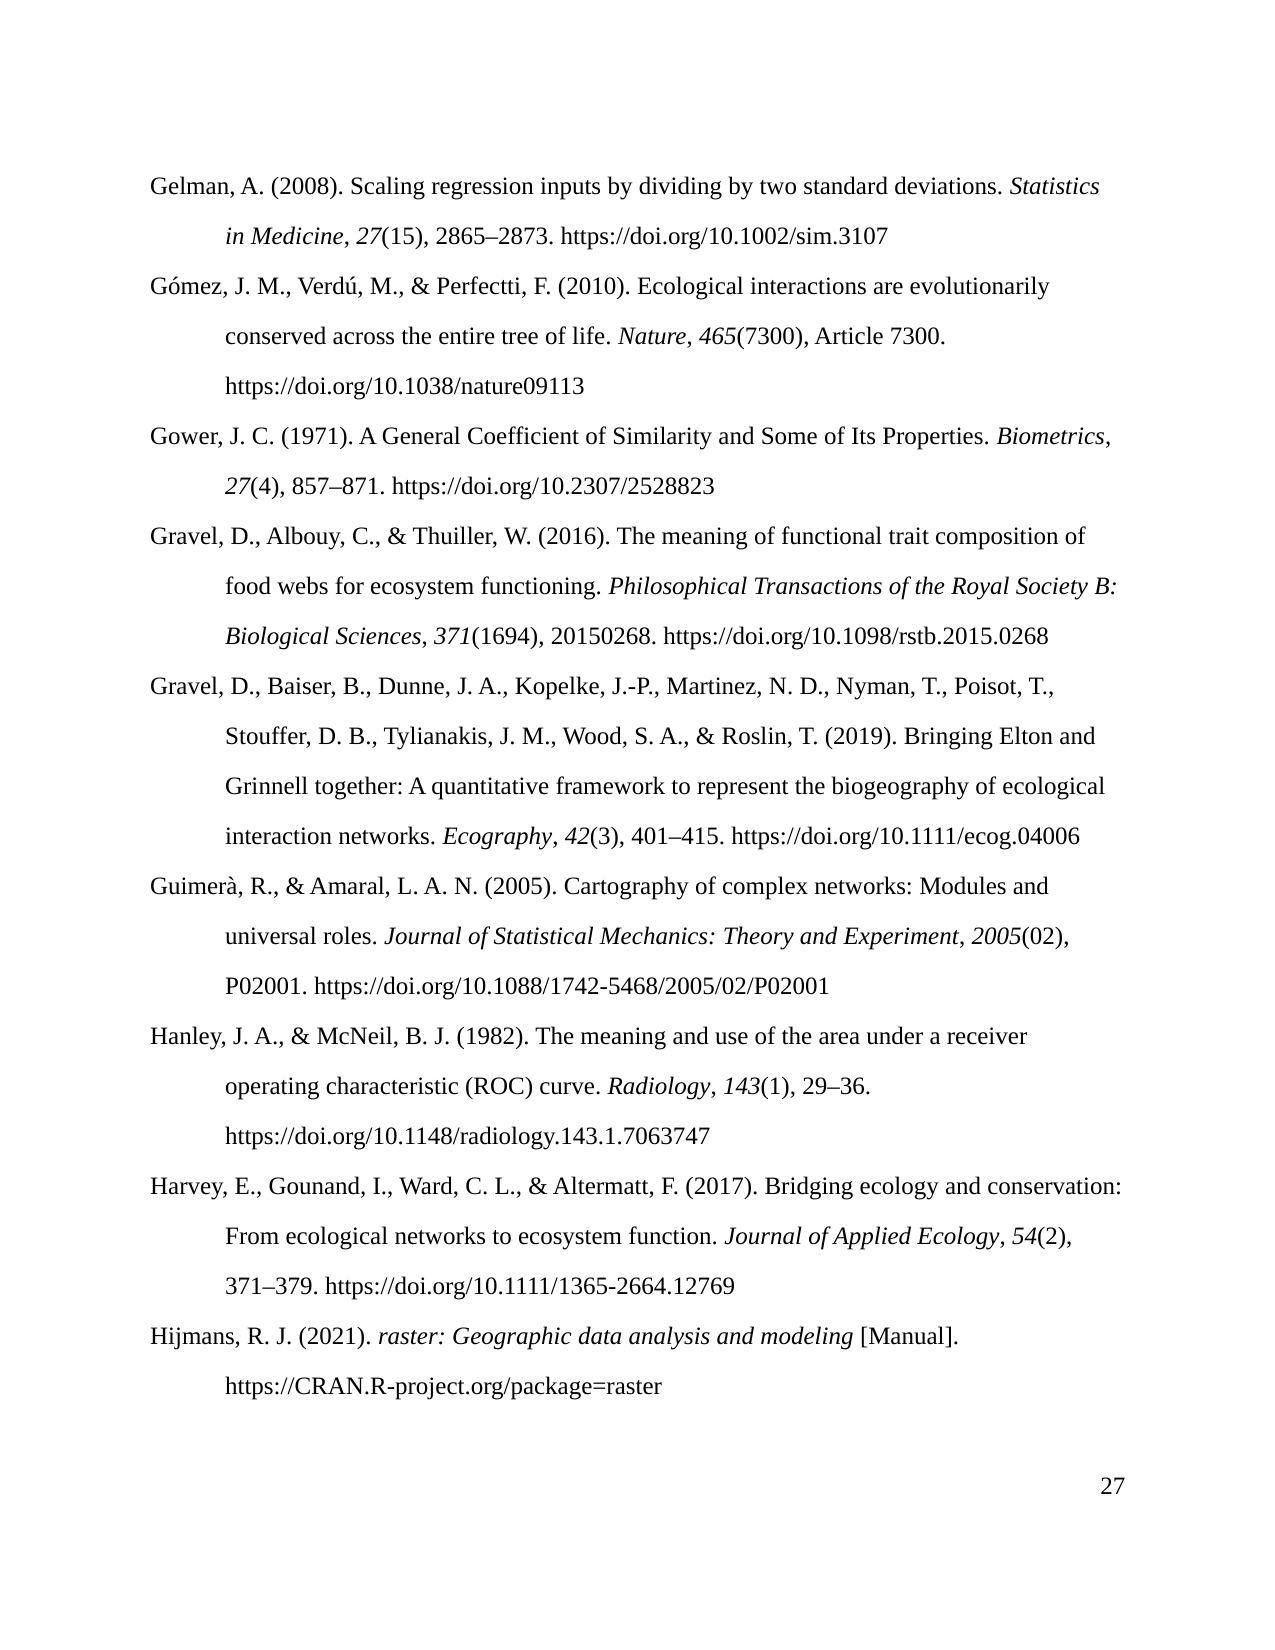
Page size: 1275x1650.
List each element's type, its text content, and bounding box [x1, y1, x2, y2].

text Hanley, J. A., & McNeil, B. J. (1982). The meaning and use of the area under a receiver operating characteristic (ROC) curve. Radiology, 143(1), 29–36. https://doi.org/10.1148/radiology.143.1.7063747 [150, 1000, 1125, 1150]
text Gower, J. C. (1971). A General Coefficient of Similarity and Some of Its Properties. Biometrics, 27(4), 857–871. https://doi.org/10.2307/2528823 [150, 400, 1125, 500]
text Guimerà, R., & Amaral, L. A. N. (2005). Cartography of complex networks: Modules and universal roles. Journal of Statistical Mechanics: Theory and Experiment, 2005(02), P02001. https://doi.org/10.1088/1742-5468/2005/02/P02001 [150, 850, 1125, 1000]
text Hijmans, R. J. (2021). raster: Geographic data analysis and modeling [Manual]. https://CRAN.R-project.org/package=raster [150, 1300, 1125, 1400]
text Gelman, A. (2008). Scaling regression inputs by dividing by two standard deviations. Statistics in Medicine, 27(15), 2865–2873. https://doi.org/10.1002/sim.3107 [150, 150, 1125, 250]
text Gómez, J. M., Verdú, M., & Perfectti, F. (2010). Ecological interactions are evolutionarily conserved across the entire tree of life. Nature, 465(7300), Article 7300. https://doi.org/10.1038/nature09113 [150, 250, 1125, 400]
text Harvey, E., Gounand, I., Ward, C. L., & Altermatt, F. (2017). Bridging ecology and conservation: From ecological networks to ecosystem function. Journal of Applied Ecology, 54(2), 371–379. https://doi.org/10.1111/1365-2664.12769 [150, 1150, 1125, 1300]
text Gravel, D., Baiser, B., Dunne, J. A., Kopelke, J.-P., Martinez, N. D., Nyman, T., Poisot, T., Stouffer, D. B., Tylianakis, J. M., Wood, S. A., & Roslin, T. (2019). Bringing Elton and Grinnell together: A quantitative framework to represent the biogeography of ecological interaction networks. Ecography, 42(3), 401–415. https://doi.org/10.1111/ecog.04006 [150, 650, 1125, 850]
text Gravel, D., Albouy, C., & Thuiller, W. (2016). The meaning of functional trait composition of food webs for ecosystem functioning. Philosophical Transactions of the Royal Society B: Biological Sciences, 371(1694), 20150268. https://doi.org/10.1098/rstb.2015.0268 [150, 500, 1125, 650]
